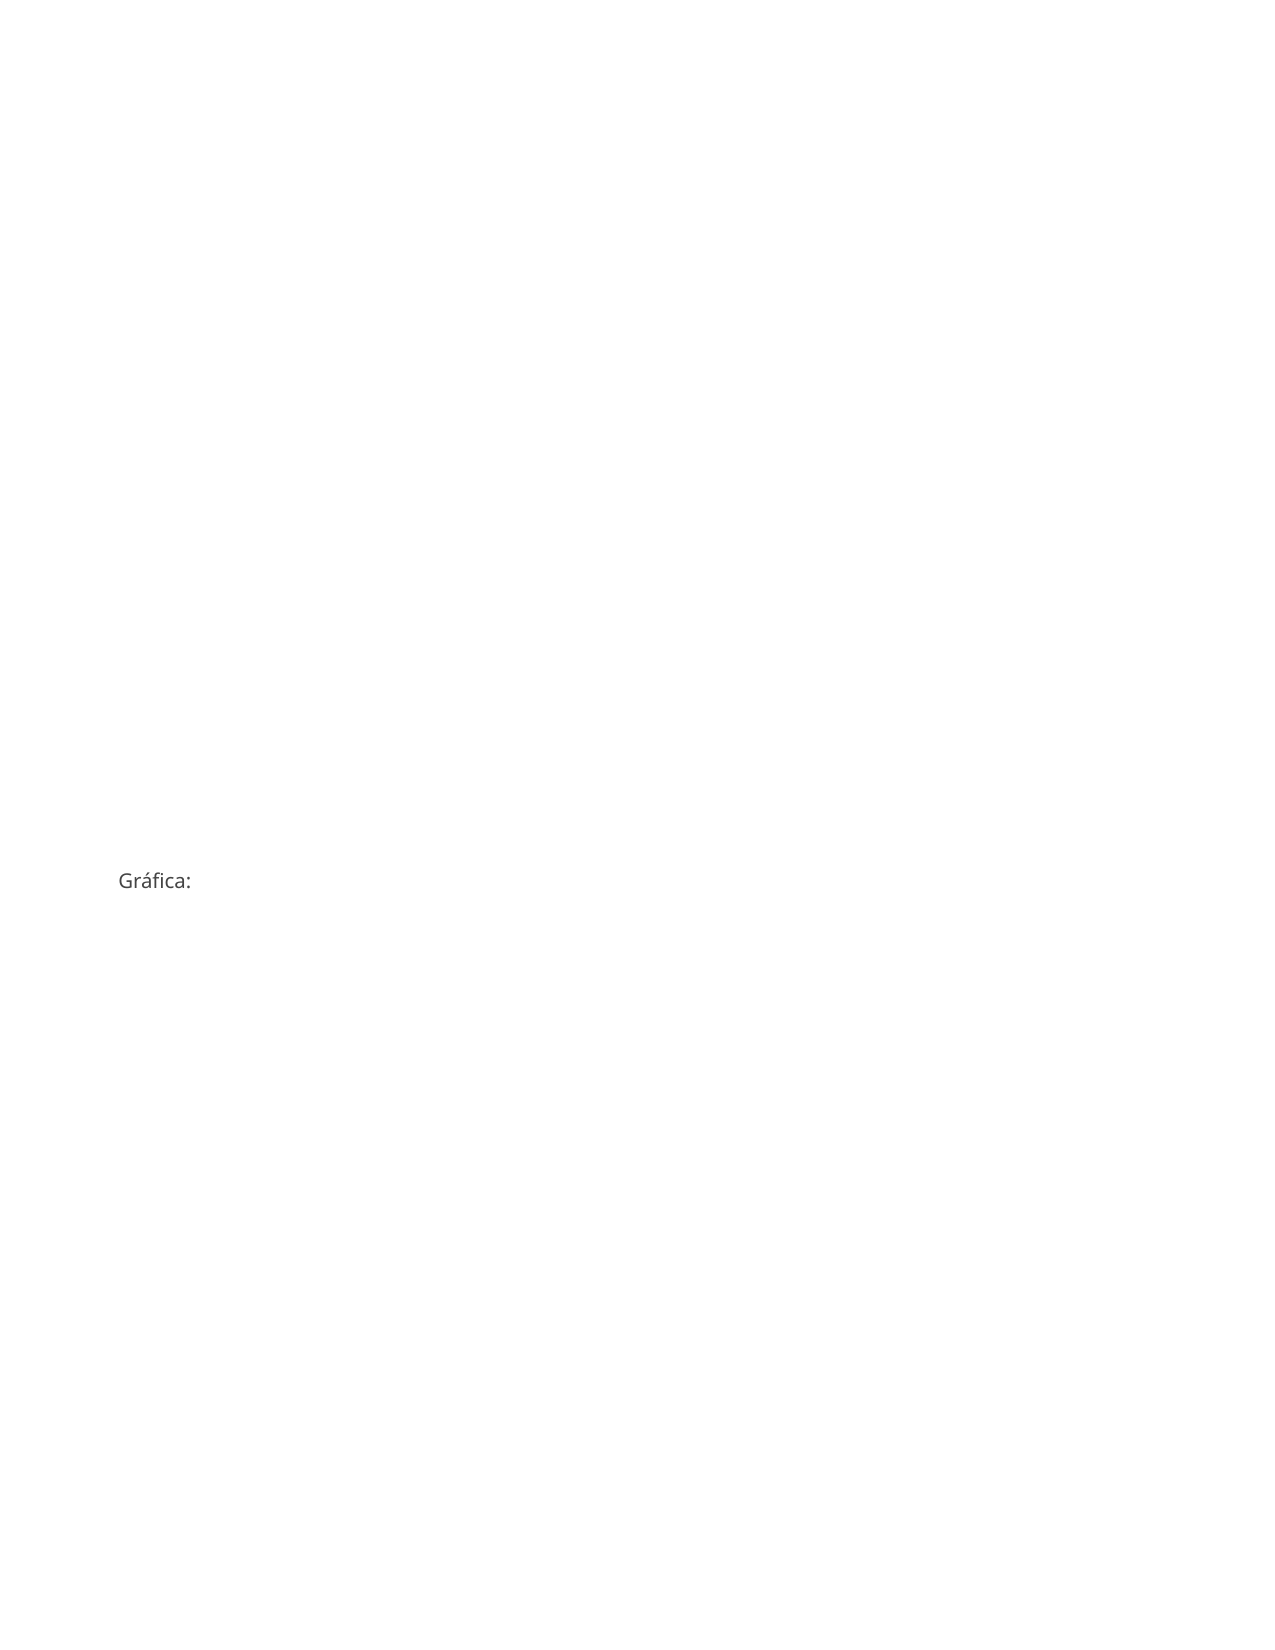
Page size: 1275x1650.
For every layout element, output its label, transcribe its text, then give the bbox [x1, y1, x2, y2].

text Gráfica: [118, 866, 1157, 894]
